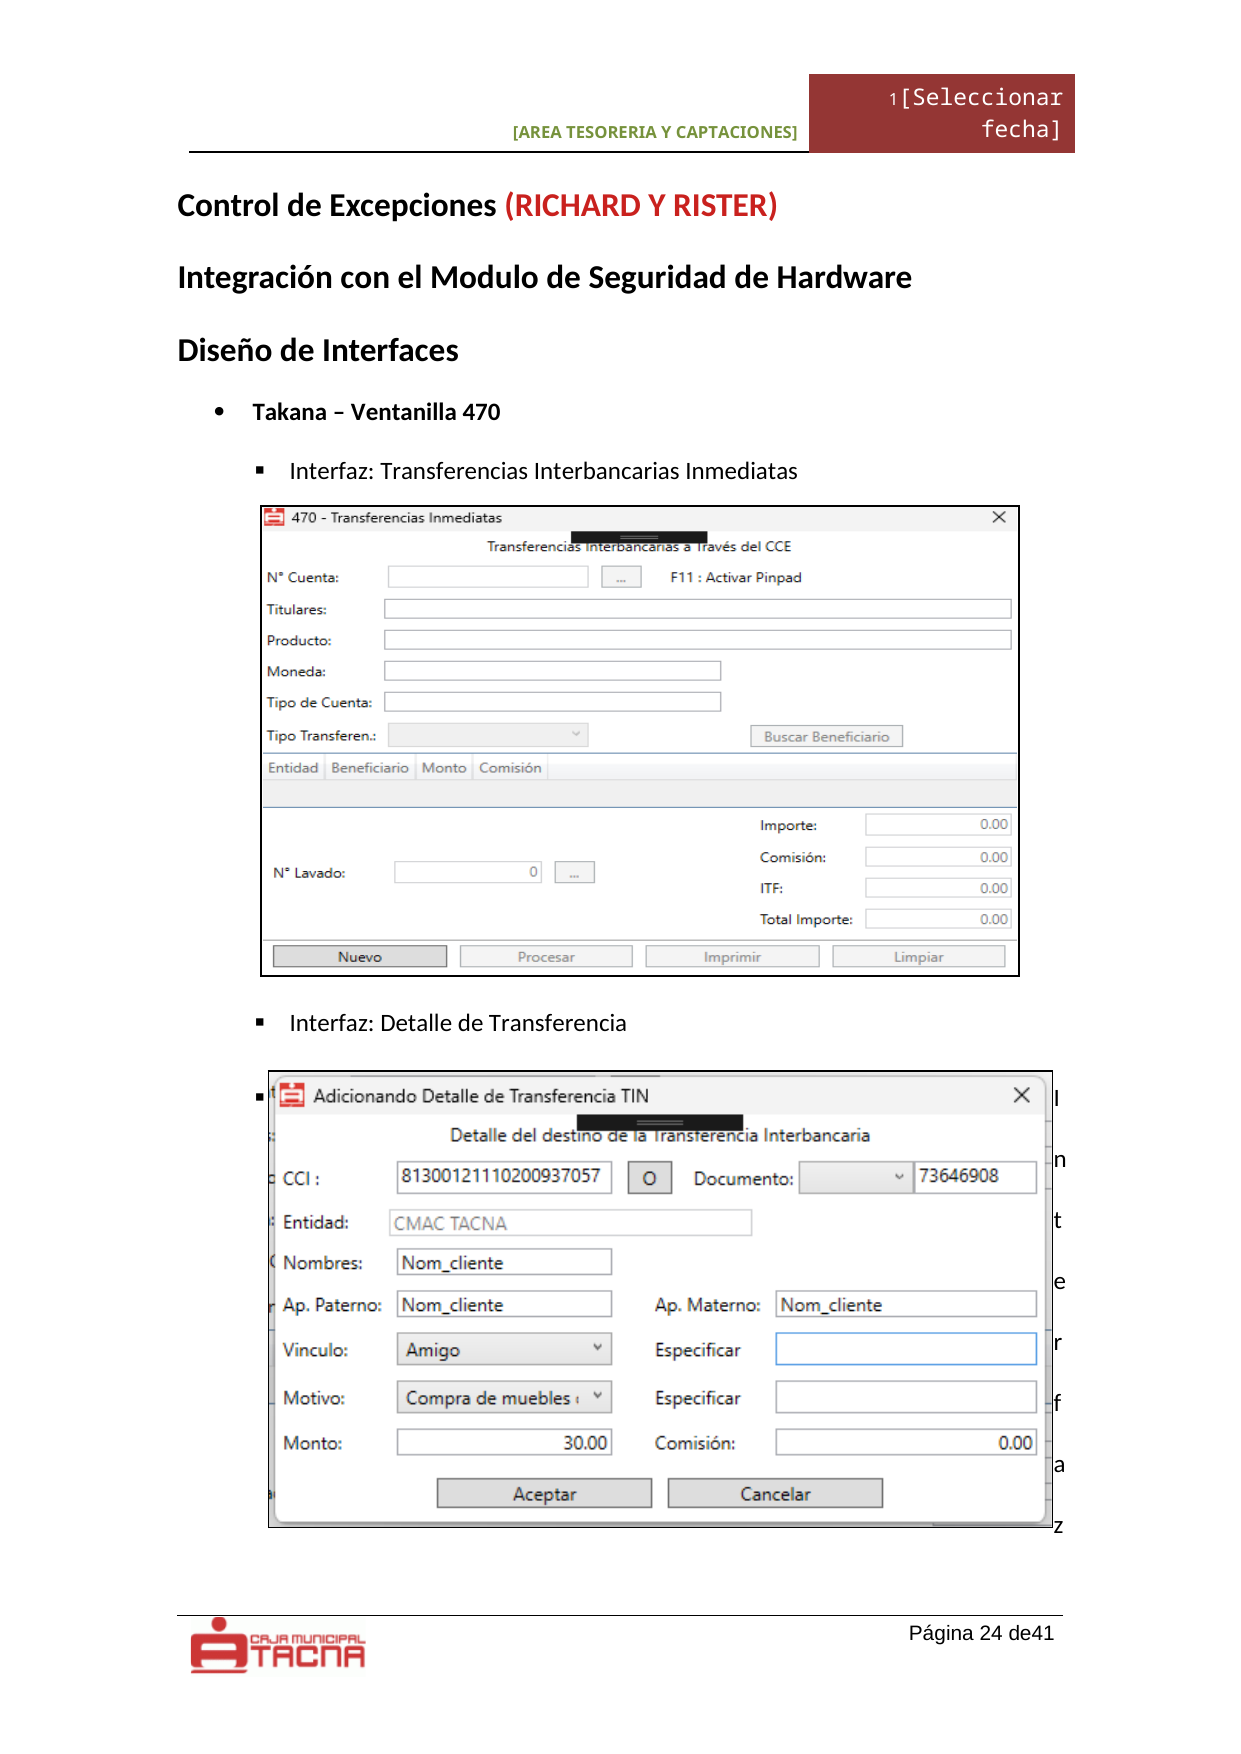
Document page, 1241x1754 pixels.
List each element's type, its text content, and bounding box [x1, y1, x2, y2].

list Interfaz : Registro de operación de lavado [254, 1071, 1063, 1540]
list Interfaz: Transferencias Interbancarias Inmediatas [254, 455, 1063, 486]
list Takana – Ventanilla 470 [215, 396, 1063, 427]
subtitle Diseño de Interfaces [177, 329, 1063, 370]
subtitle Integración con el Modulo de Seguridad de Hardware [177, 257, 1063, 297]
list Interfaz: Detalle de Transferencia [254, 530, 1063, 1038]
subtitle Control de Excepciones (RICHARD Y RISTER) [177, 184, 1063, 224]
